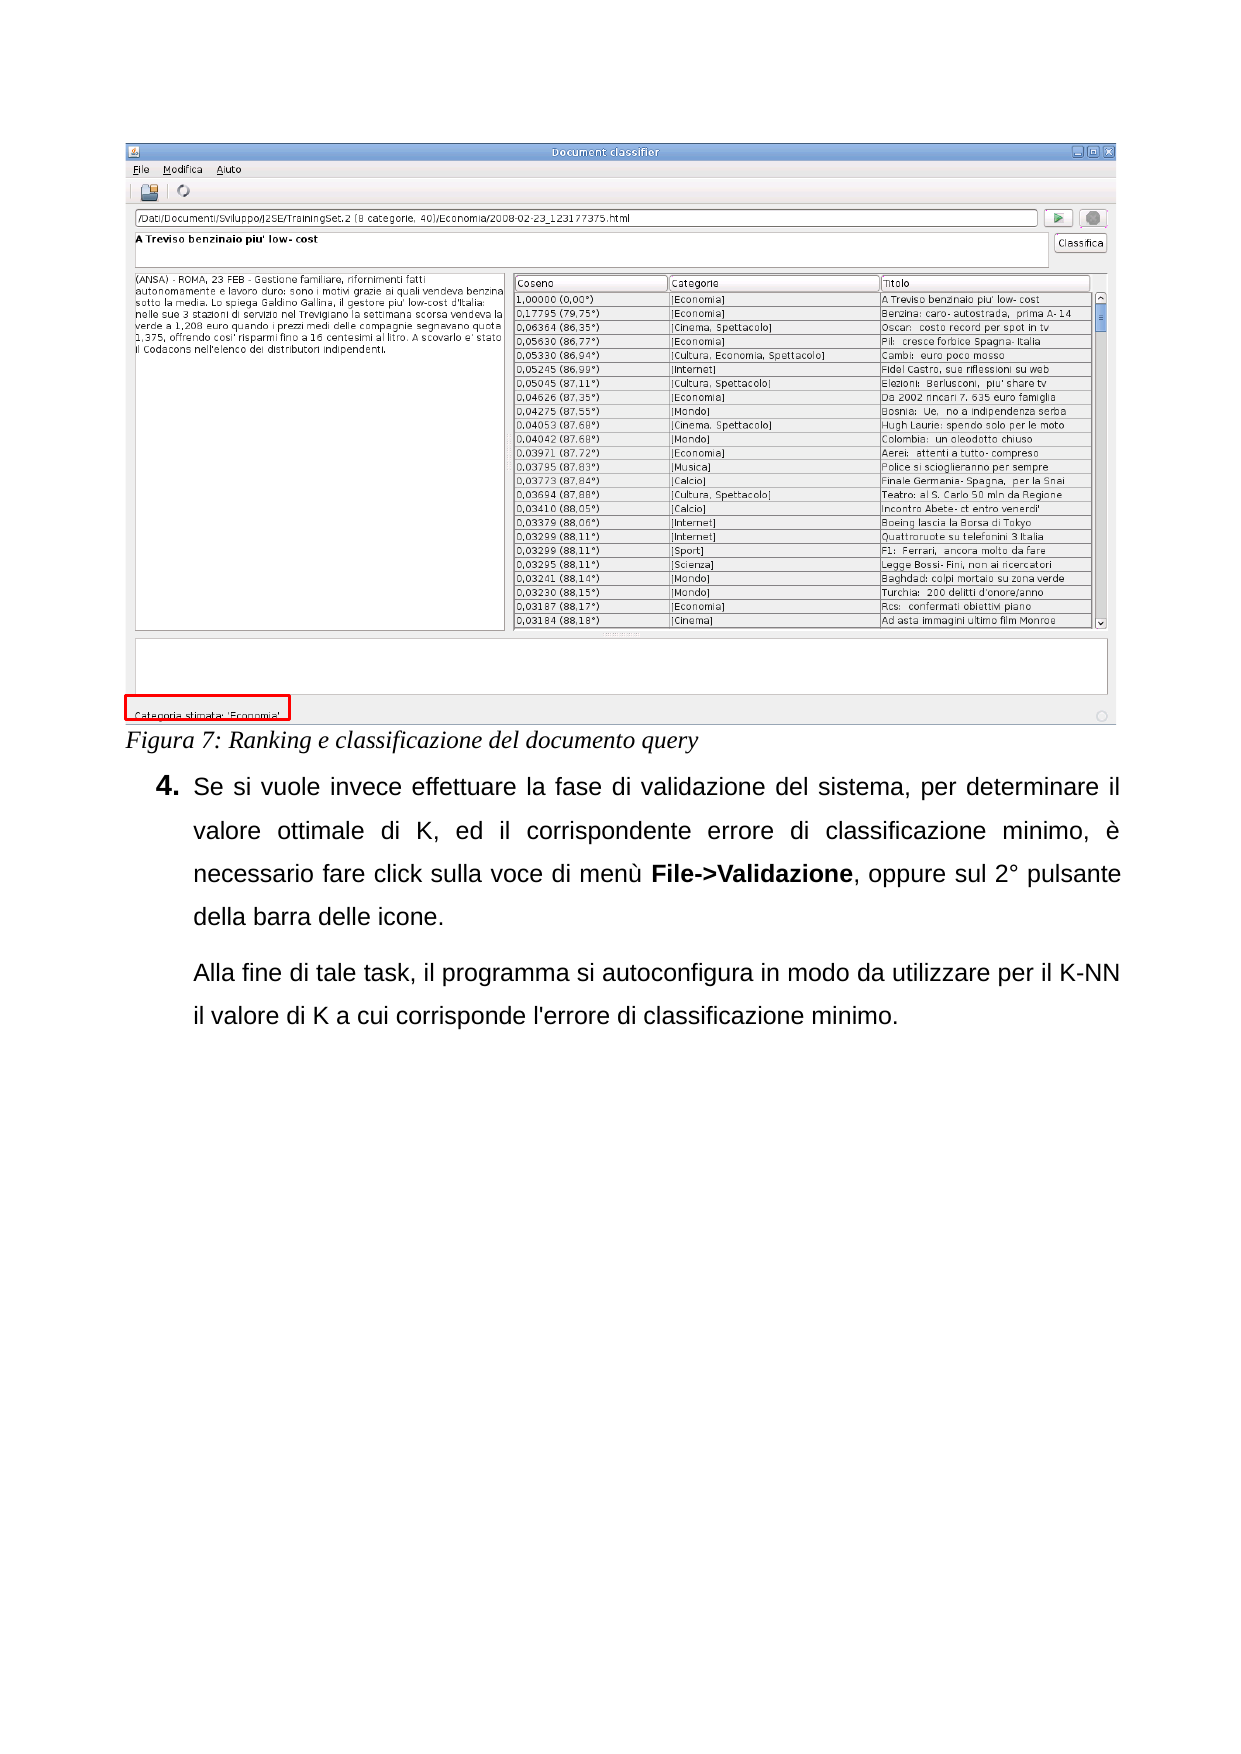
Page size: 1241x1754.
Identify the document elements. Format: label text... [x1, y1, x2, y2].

list Se si vuole invece effettuare la fase di validazione del sistema, per determinare il valore ottimale di K, ed il corrispondente errore di classificazione minimo, è necessario fare click sulla voce di menù File->Validazione, oppure sul 2° pulsante della barra delle icone. [125, 118, 1122, 931]
picture [125, 143, 1117, 725]
picture [127, 697, 288, 718]
list Alla fine di tale task, il programma si autoconfigura in modo da utilizzare per il K-NN il valore di K a cui corrisponde l'errore di classificazione minimo. [156, 958, 1122, 1030]
list Figura 7: Ranking e classificazione del documento query [125, 725, 1116, 753]
